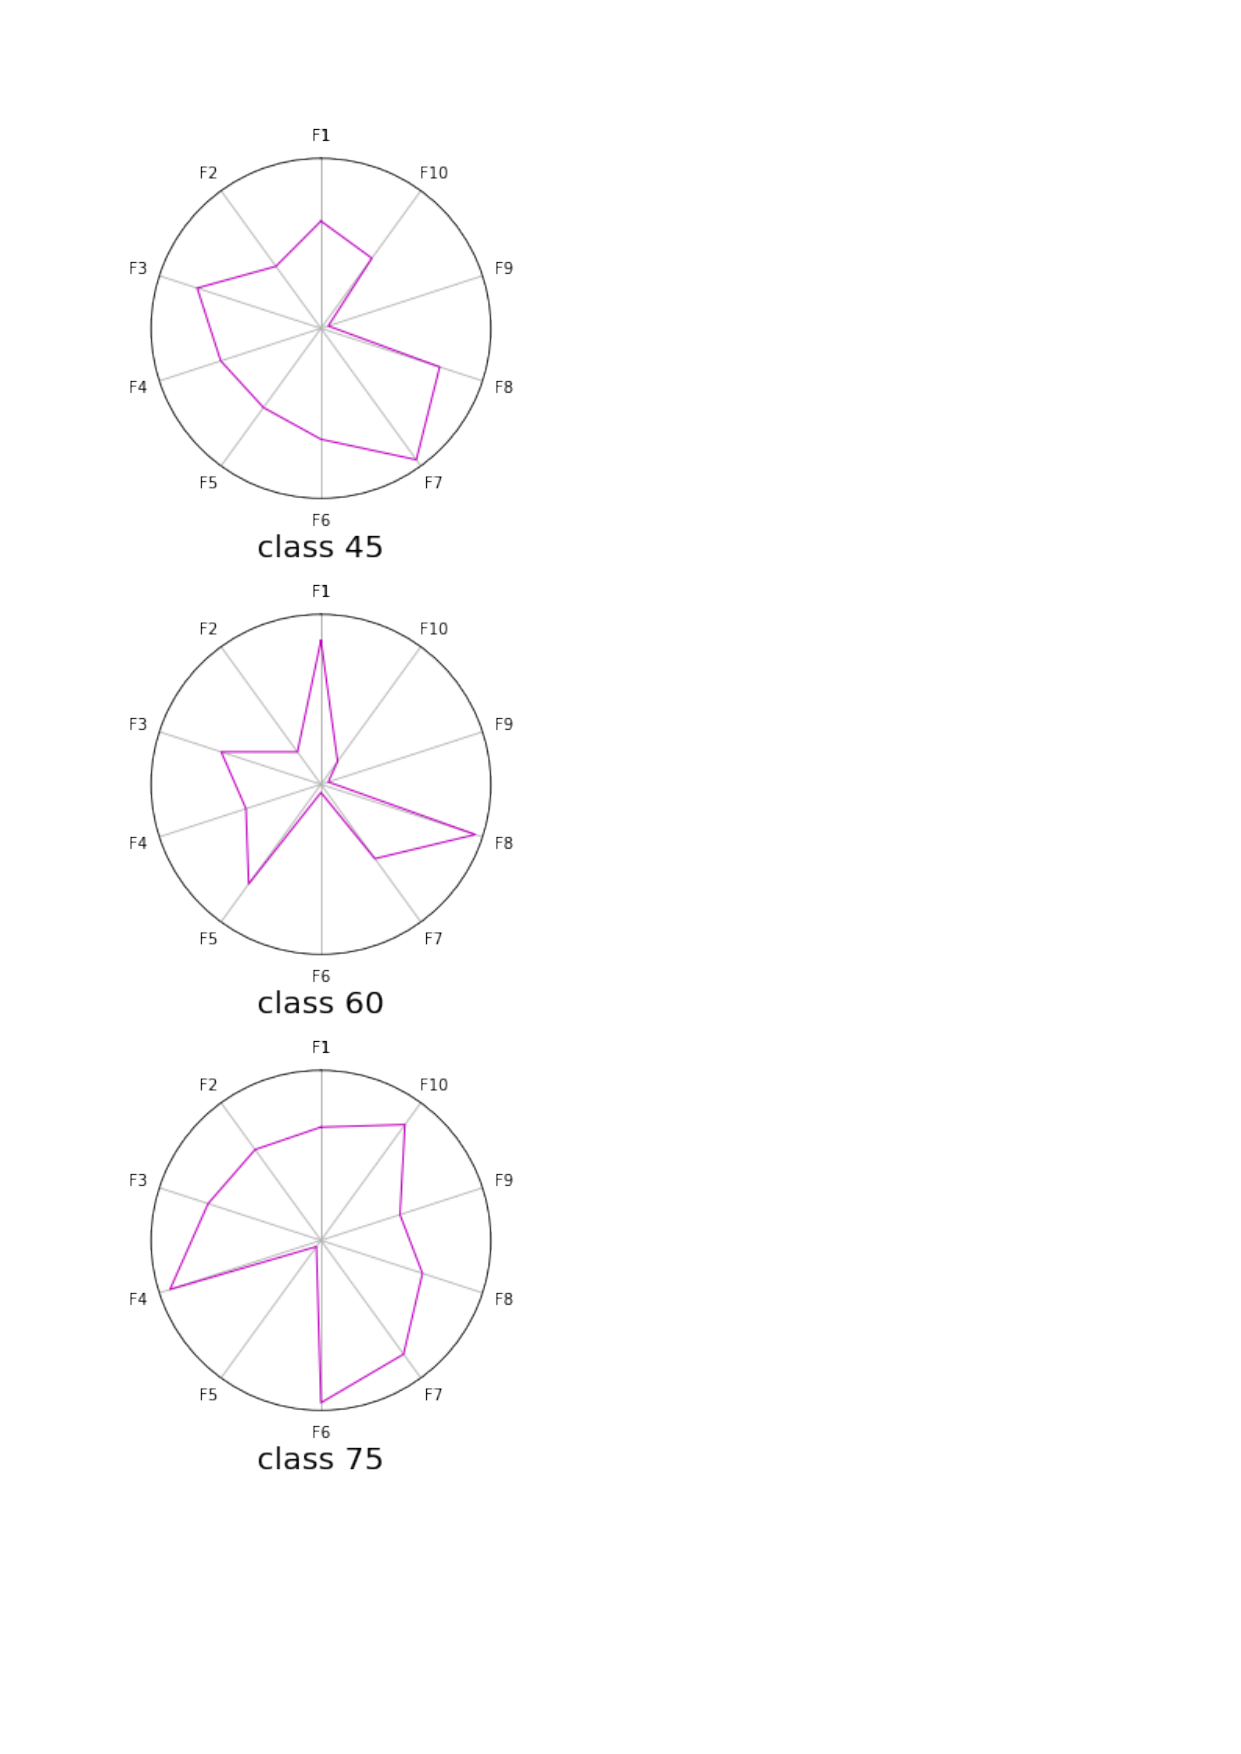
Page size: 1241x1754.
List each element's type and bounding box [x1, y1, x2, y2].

picture [118, 118, 523, 1487]
